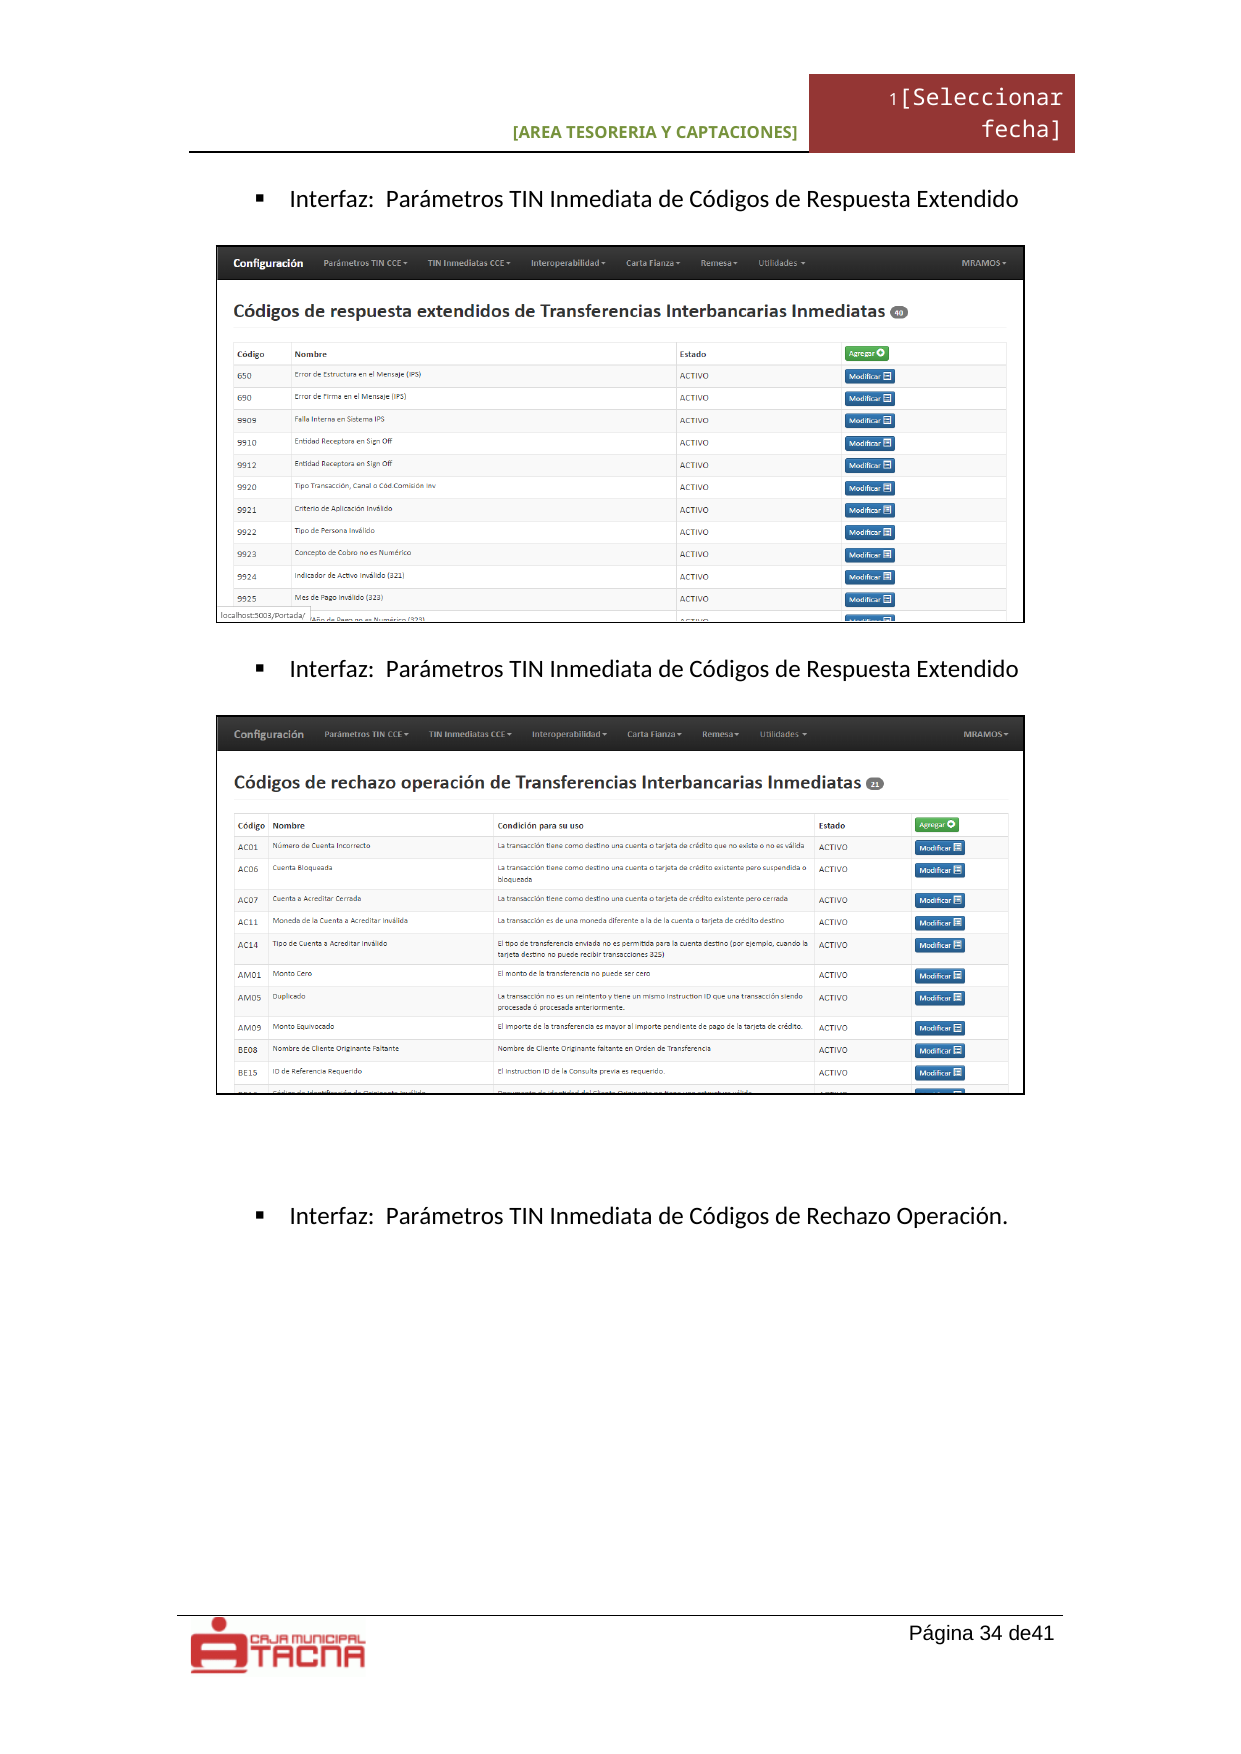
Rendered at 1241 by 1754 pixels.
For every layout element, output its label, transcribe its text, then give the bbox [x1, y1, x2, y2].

list Interfaz: Parámetros TIN Inmediata de Códigos de Respuesta Extendido [254, 184, 1063, 214]
list Interfaz: Parámetros TIN Inmediata de Códigos de Respuesta Extendido [254, 258, 1063, 684]
list Interfaz: Parámetros TIN Inmediata de Códigos de Rechazo Operación. [254, 1200, 1063, 1231]
